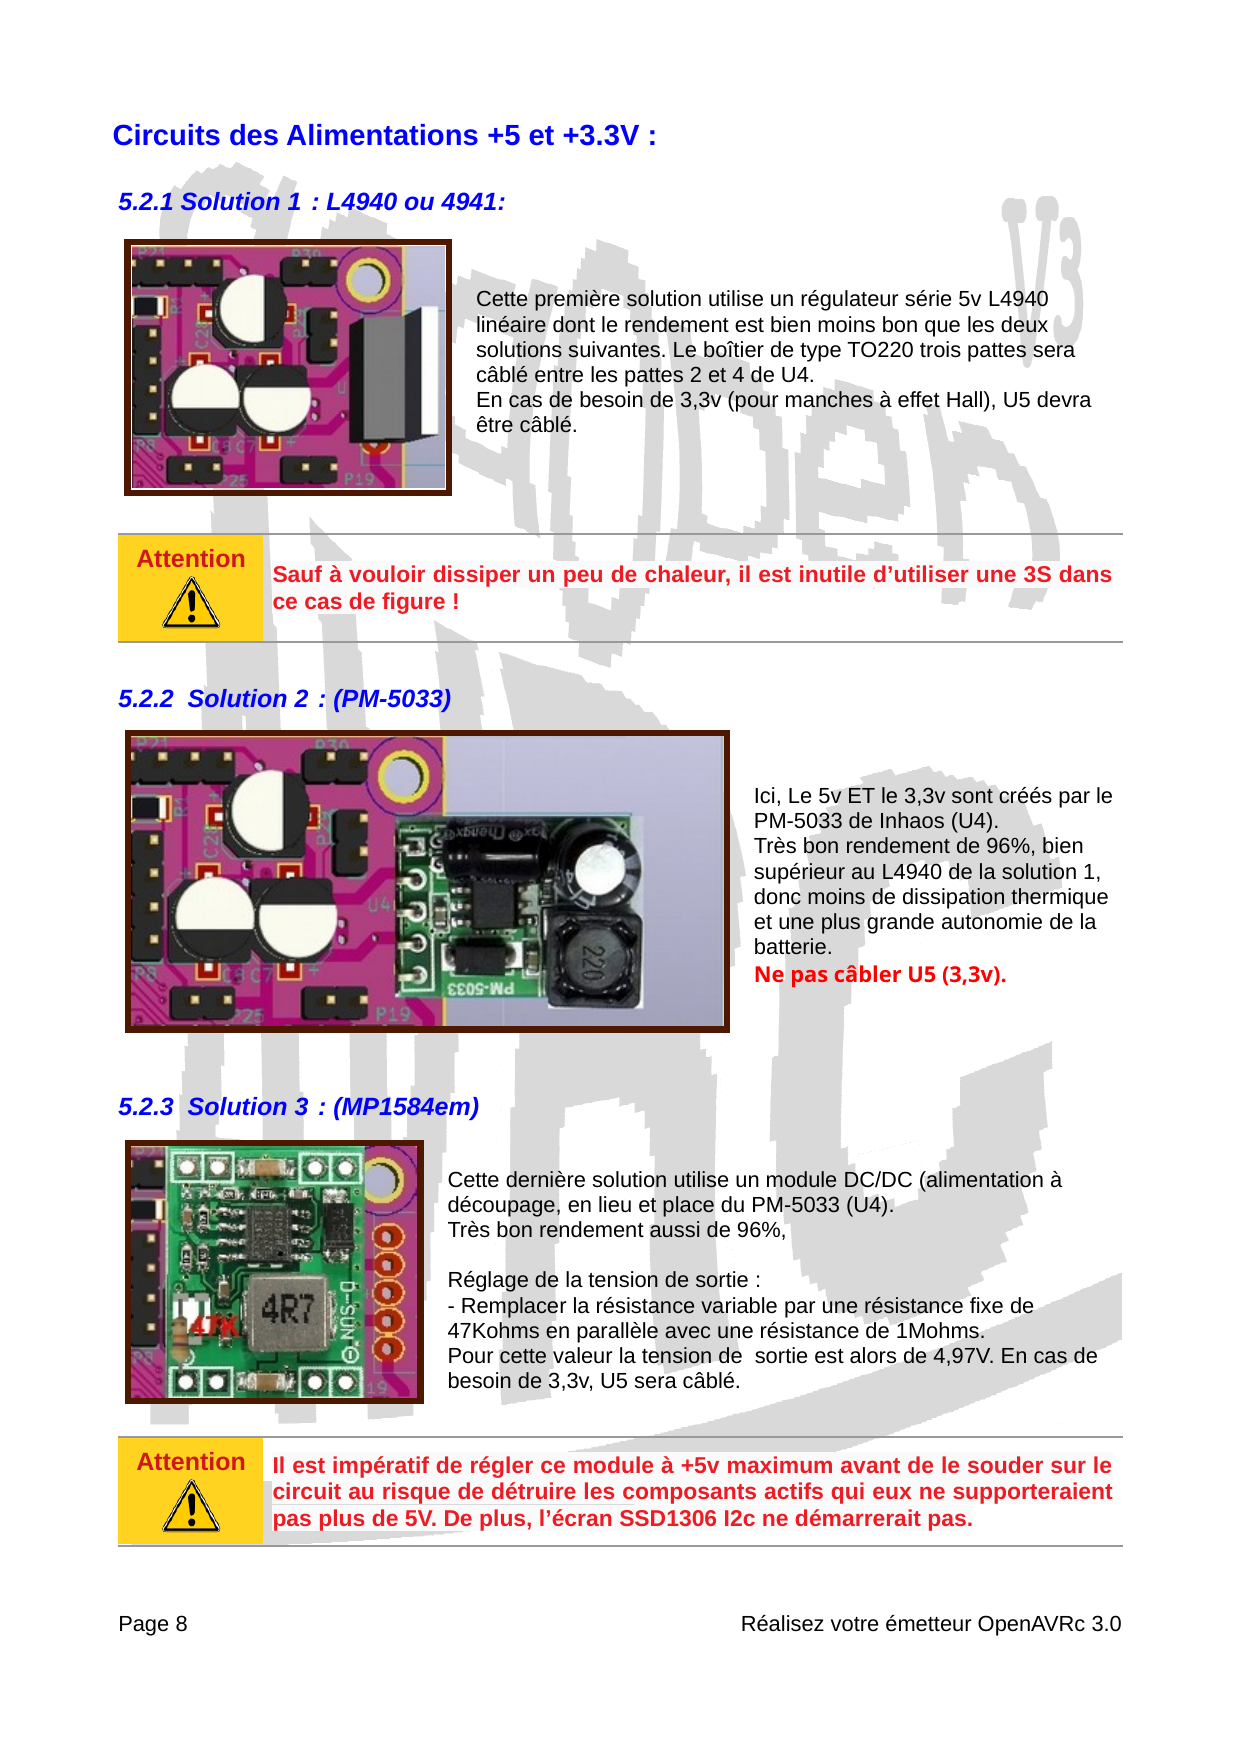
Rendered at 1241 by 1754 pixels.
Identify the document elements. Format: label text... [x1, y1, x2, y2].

table_header Attention [118, 1438, 263, 1544]
picture [133, 247, 444, 488]
text Très bon rendement de 96%, bien [730, 833, 1122, 858]
table_header Sauf à vouloir dissiper un peu de chaleur, il est inutile d’utiliser une 3S dans ce cas de figure ! [264, 535, 1122, 641]
text Cette dernière solution utilise un module DC/DC (alimentation à [424, 1166, 1122, 1192]
picture [158, 572, 224, 632]
text supérieur au L4940 de la solution 1, donc moins de dissipation thermique et une plus grande autonomie de la batterie. [730, 858, 1122, 959]
text Ne pas câbler U5 (3,3v). [730, 959, 1122, 989]
text Pour cette valeur la tension de sortie est alors de 4,97V. En cas de besoin de 3,3v, U5 sera câblé. [424, 1343, 1122, 1393]
table_header Attention [118, 535, 263, 641]
subtitle 5.2.1 Solution 1 : L4940 ou 4941: [118, 187, 1122, 216]
text Ici, Le 5v ET le 3,3v sont créés par le PM-5033 de Inhaos (U4). [730, 783, 1122, 833]
text En cas de besoin de 3,3v (pour manches à effet Hall), U5 devra être câblé. [452, 387, 1122, 438]
text - Remplacer la résistance variable par une résistance fixe de 47Kohms en parallèle avec une résistance de 1Mohms. [424, 1292, 1122, 1343]
subtitle 5.2.3 Solution 3 : (MP1584em) [118, 1092, 1122, 1121]
picture [158, 1476, 224, 1536]
text Cette première solution utilise un régulateur série 5v L4940 linéaire dont le rendement est bien moins bon que les deux solutions suivantes. Le boîtier de type TO220 trois pattes sera câblé entre les pattes 2 et 4 de U4. [452, 286, 1122, 387]
picture [131, 736, 724, 1026]
subtitle Circuits des Alimentations +5 et +3.3V : [112, 118, 1122, 152]
table_header Il est impératif de régler ce module à +5v maximum avant de le souder sur le circuit au risque de détruire les composants actifs qui eux ne supporteraient pas plus de 5V. De plus, l’écran SSD1306 I2c ne démarrerait pas. [264, 1438, 1122, 1544]
text découpage, en lieu et place du PM-5033 (U4). [424, 1192, 1122, 1217]
picture [131, 1146, 417, 1398]
subtitle 5.2.2 Solution 2 : (PM-5033) [118, 684, 1122, 712]
text Réglage de la tension de sortie : [424, 1267, 1122, 1292]
text Très bon rendement aussi de 96%, [424, 1217, 1122, 1242]
